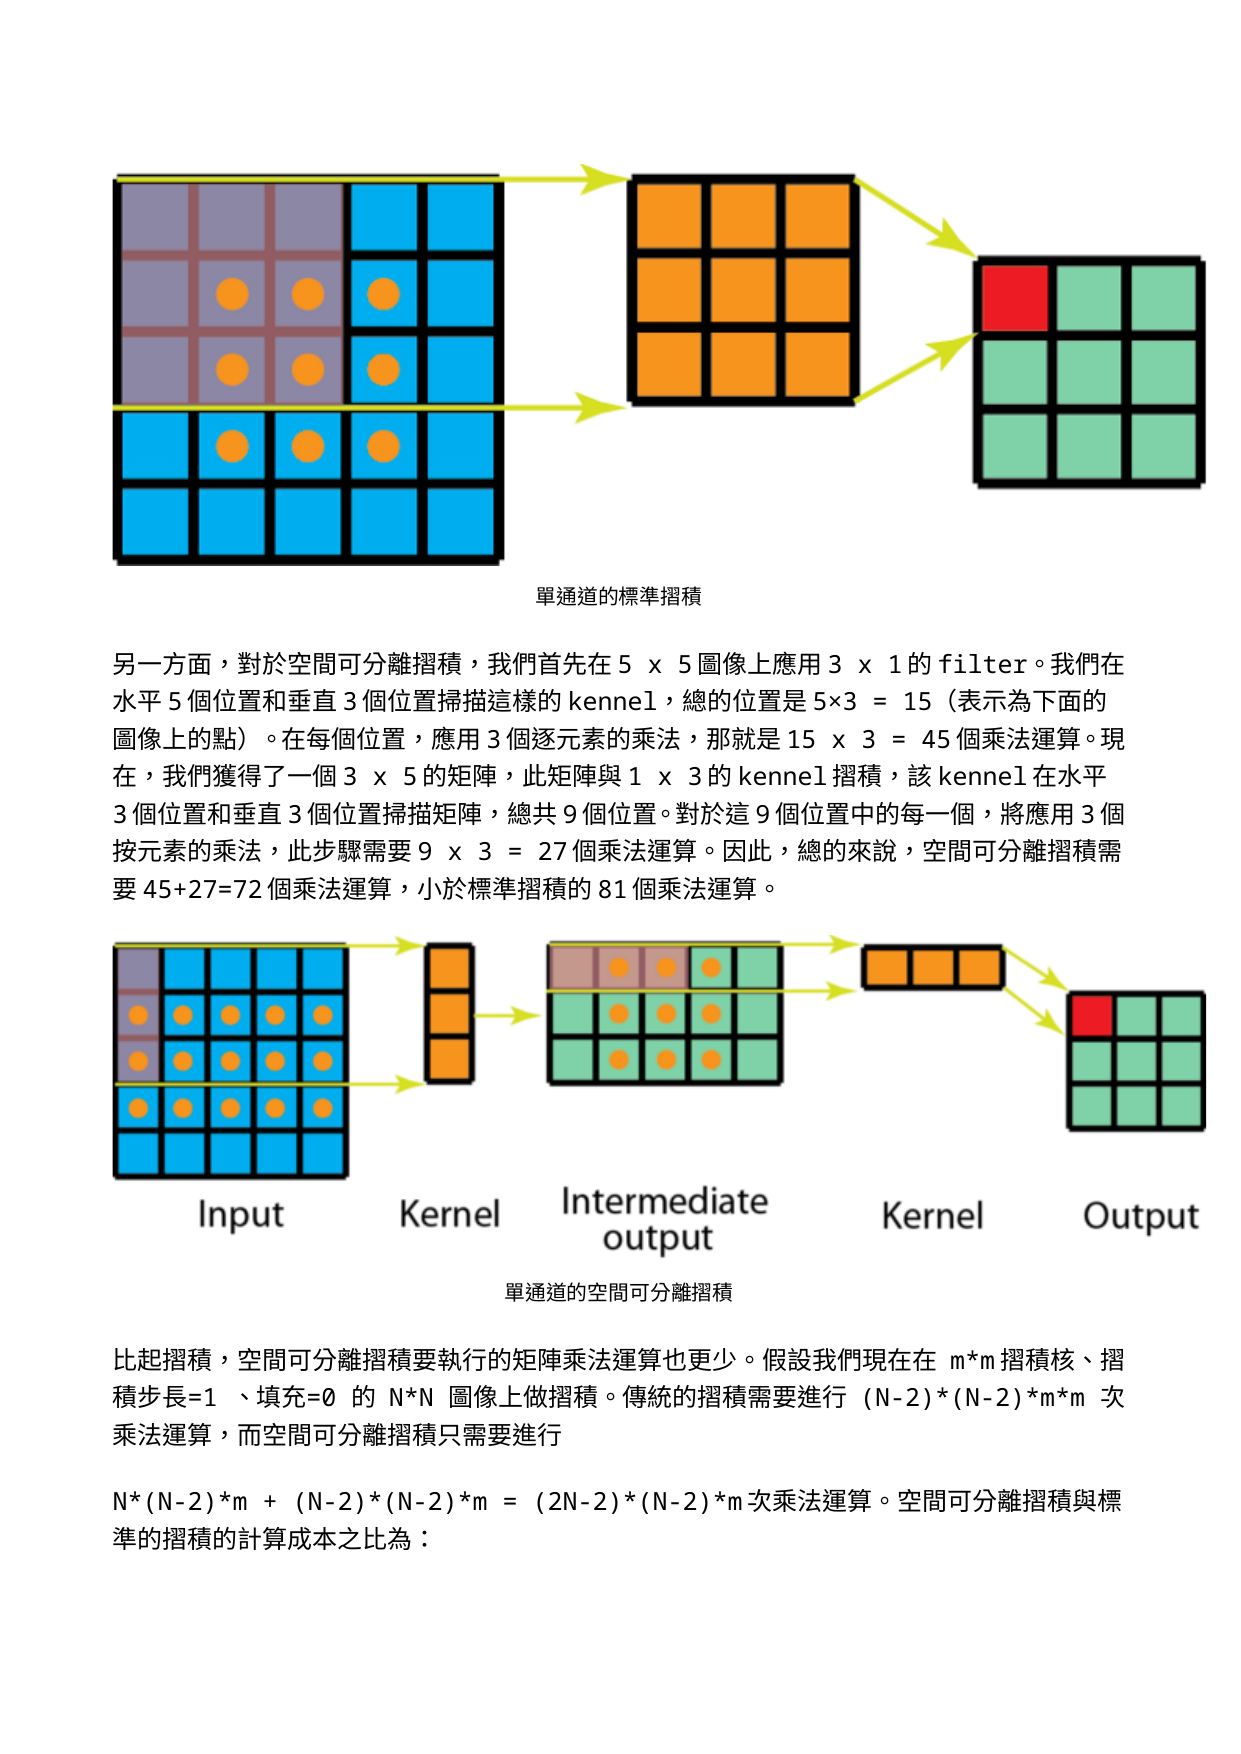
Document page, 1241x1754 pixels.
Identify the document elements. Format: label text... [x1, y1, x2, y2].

text N*(N-2)*m + (N-2)*(N-2)*m = (2N-2)*(N-2)*m次乘法運算。空間可分離摺積與標準的摺積的計算成本之比為： [112, 1481, 1125, 1556]
text 單通道的空間可分離摺積 [112, 1273, 1125, 1310]
picture [112, 935, 1206, 1270]
text 比起摺積，空間可分離摺積要執行的矩陣乘法運算也更少。假設我們現在在 m*m摺積核、摺積步長=1 、填充=0 的 N*N 圖像上做摺積。傳統的摺積需要進行 (N-2)*(N-2)*m*m 次乘法運算，而空間可分離摺積只需要進行 [112, 1339, 1125, 1452]
picture [112, 164, 1206, 566]
text 另一方面，對於空間可分離摺積，我們首先在5 x 5圖像上應用3 x 1的filter。我們在水平5個位置和垂直3個位置掃描這樣的kennel，總的位置是5×3 = 15（表示為下面的圖像上的點）。在每個位置，應用3個逐元素的乘法，那就是15 x 3 = 45個乘法運算。現在，我們獲得了一個3 x 5的矩陣，此矩陣與1 x 3的kennel摺積，該kennel在水平3個位置和垂直3個位置掃描矩陣，總共9個位置。對於這9個位置中的每一個，將應用3個按元素的乘法，此步驟需要9 x 3 = 27個乘法運算。因此，總的來說，空間可分離摺積需要45+27=72個乘法運算，小於標準摺積的81個乘法運算。 [112, 644, 1125, 906]
text 單通道的標準摺積 [112, 577, 1125, 614]
